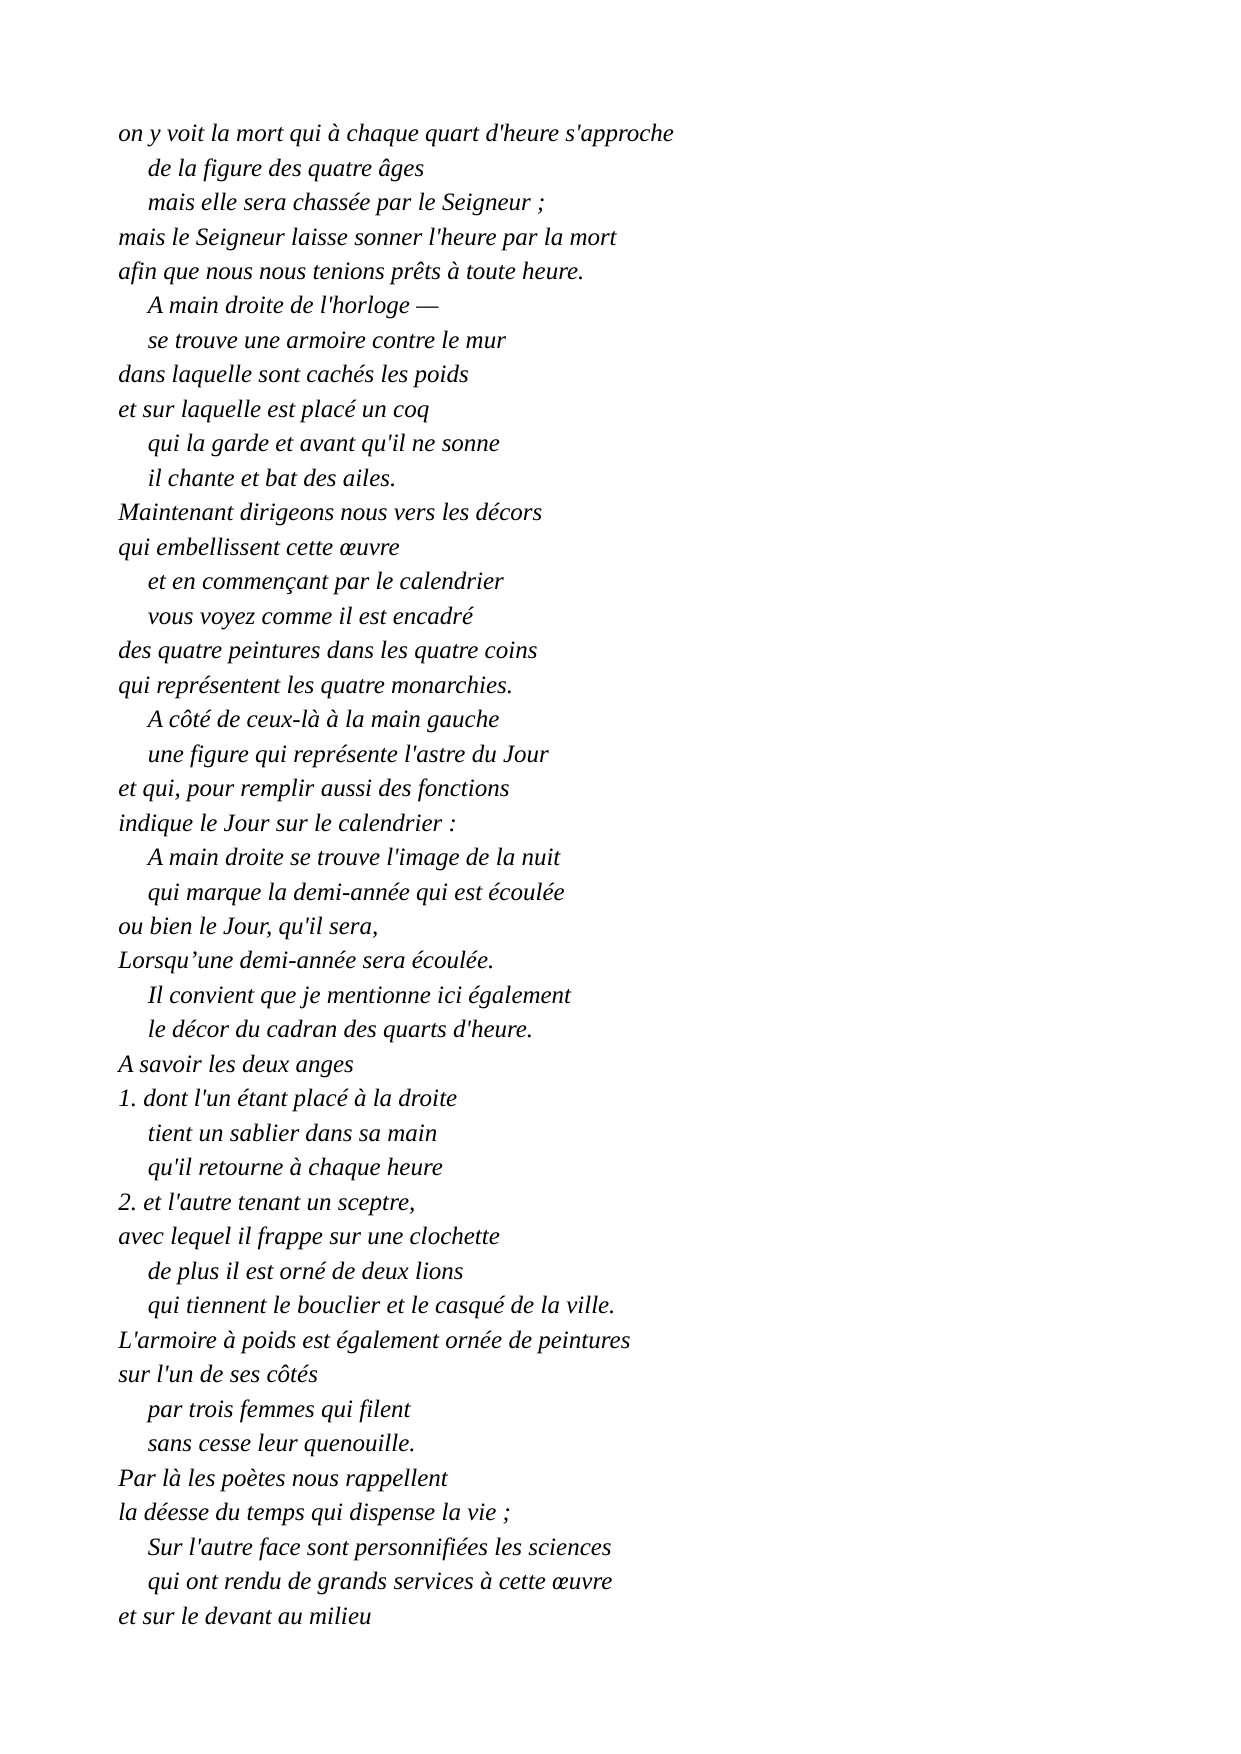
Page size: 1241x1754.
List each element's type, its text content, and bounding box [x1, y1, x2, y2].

text mais le Seigneur laisse sonner l'heure par la mort [118, 222, 1122, 250]
text et sur laquelle est placé un coq [118, 394, 1122, 423]
text se trouve une armoire contre le mur [118, 325, 1122, 354]
text A savoir les deux anges [118, 1049, 1122, 1078]
text A côté de ceux-là à la main gauche [118, 704, 1122, 733]
text 2. et l'autre tenant un sceptre, [118, 1187, 1122, 1216]
text et qui, pour remplir aussi des fonctions [118, 773, 1122, 802]
text Sur l'autre face sont personnifiées les sciences [118, 1532, 1122, 1561]
text la déesse du temps qui dispense la vie ; [118, 1497, 1122, 1526]
text Lorsqu’une demi-année sera écoulée. [118, 946, 1122, 974]
text qui embellissent cette œuvre [118, 532, 1122, 561]
text dans laquelle sont cachés les poids [118, 359, 1122, 388]
text sur l'un de ses côtés [118, 1359, 1122, 1388]
text sans cesse leur quenouille. [118, 1428, 1122, 1457]
text Maintenant dirigeons nous vers les décors [118, 497, 1122, 526]
text par trois femmes qui filent [118, 1394, 1122, 1423]
text vous voyez comme il est encadré [118, 601, 1122, 629]
text mais elle sera chassée par le Seigneur ; [118, 187, 1122, 216]
text de plus il est orné de deux lions [118, 1256, 1122, 1285]
text L'armoire à poids est également ornée de peintures [118, 1325, 1122, 1354]
text il chante et bat des ailes. [118, 463, 1122, 492]
text le décor du cadran des quarts d'heure. [118, 1014, 1122, 1043]
text tient un sablier dans sa main [118, 1118, 1122, 1147]
text avec lequel il frappe sur une clochette [118, 1221, 1122, 1250]
text qu'il retourne à chaque heure [118, 1152, 1122, 1181]
text des quatre peintures dans les quatre coins [118, 635, 1122, 664]
text A main droite de l'horloge — [118, 291, 1122, 319]
text ou bien le Jour, qu'il sera, [118, 911, 1122, 940]
text 1. dont l'un étant placé à la droite [118, 1083, 1122, 1112]
text qui représentent les quatre monarchies. [118, 670, 1122, 698]
text qui la garde et avant qu'il ne sonne [118, 428, 1122, 457]
text qui tiennent le bouclier et le casqué de la ville. [118, 1290, 1122, 1319]
text on y voit la mort qui à chaque quart d'heure s'approche [118, 118, 1122, 147]
text et sur le devant au milieu [118, 1601, 1122, 1629]
text afin que nous nous tenions prêts à toute heure. [118, 256, 1122, 285]
text Par là les poètes nous rappellent [118, 1463, 1122, 1492]
text qui ont rendu de grands services à cette œuvre [118, 1566, 1122, 1595]
text de la figure des quatre âges [118, 153, 1122, 181]
text indique le Jour sur le calendrier : [118, 808, 1122, 836]
text et en commençant par le calendrier [118, 566, 1122, 595]
text une figure qui représente l'astre du Jour [118, 739, 1122, 767]
text qui marque la demi-année qui est écoulée [118, 877, 1122, 905]
text A main droite se trouve l'image de la nuit [118, 842, 1122, 871]
text Il convient que je mentionne ici également [118, 980, 1122, 1009]
